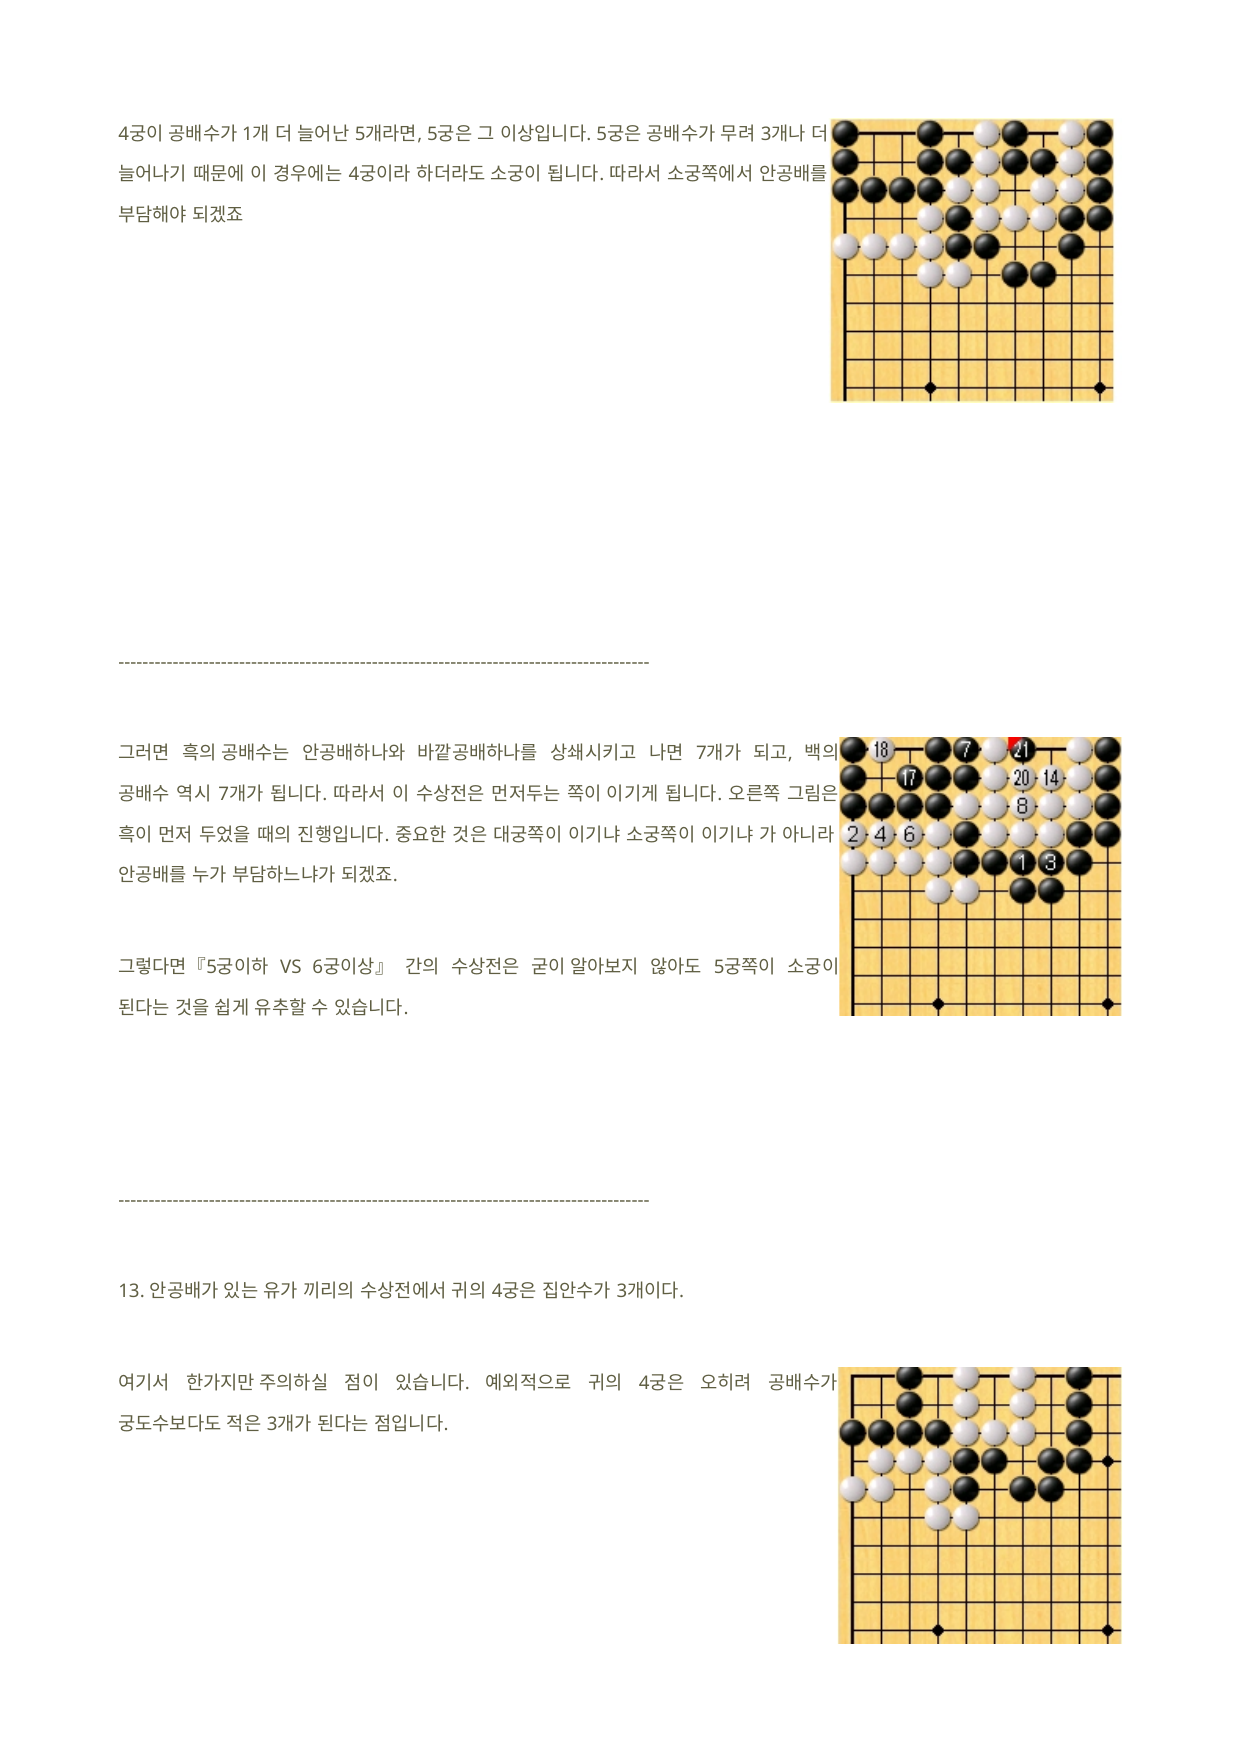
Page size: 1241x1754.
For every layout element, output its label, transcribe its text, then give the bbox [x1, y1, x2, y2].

text 13. 안공배가 있는 유가 끼리의 수상전에서 귀의 4궁은 집안수가 3개이다. [118, 1276, 1122, 1303]
text 여기서 한가지만 주의하실 점이 있습니다. 예외적으로 귀의 4궁은 오히려 공배수가 궁도수보다도 적은 3개가 된다는 점입니다. [118, 1367, 837, 1435]
text 그렇다면『5궁이하 VS 6궁이상』 간의 수상전은 굳이 알아보지 않아도 5궁쪽이 소궁이 된다는 것을 쉽게 유추할 수 있습니다. [118, 952, 1122, 1020]
text 그러면 흑의 공배수는 안공배하나와 바깥공배하나를 상쇄시키고 나면 7개가 되고, 백의 공배수 역시 7개가 됩니다. 따라서 이 수상전은 먼저두는 쪽이 이기게 됩니다. 오른쪽 그림은 흑이 먼저 두었을 때의 진행입니다. 중요한 것은 대궁쪽이 이기냐 소궁쪽이 이기냐 가 아니라 안공배를 누가 부담하느냐가 되겠죠. [118, 738, 839, 887]
picture [837, 1367, 1123, 1644]
text ---------------------------------------------------------------------------------------- [118, 649, 1122, 674]
picture [839, 737, 1123, 1016]
text 4궁이 공배수가 1개 더 늘어난 5개라면, 5궁은 그 이상입니다. 5궁은 공배수가 무려 3개나 더 늘어나기 때문에 이 경우에는 4궁이라 하더라도 소궁이 됩니다. 따라서 소궁쪽에서 안공배를 부담해야 되겠죠 [118, 118, 828, 227]
picture [828, 118, 1123, 403]
text ---------------------------------------------------------------------------------------- [118, 1186, 1122, 1212]
